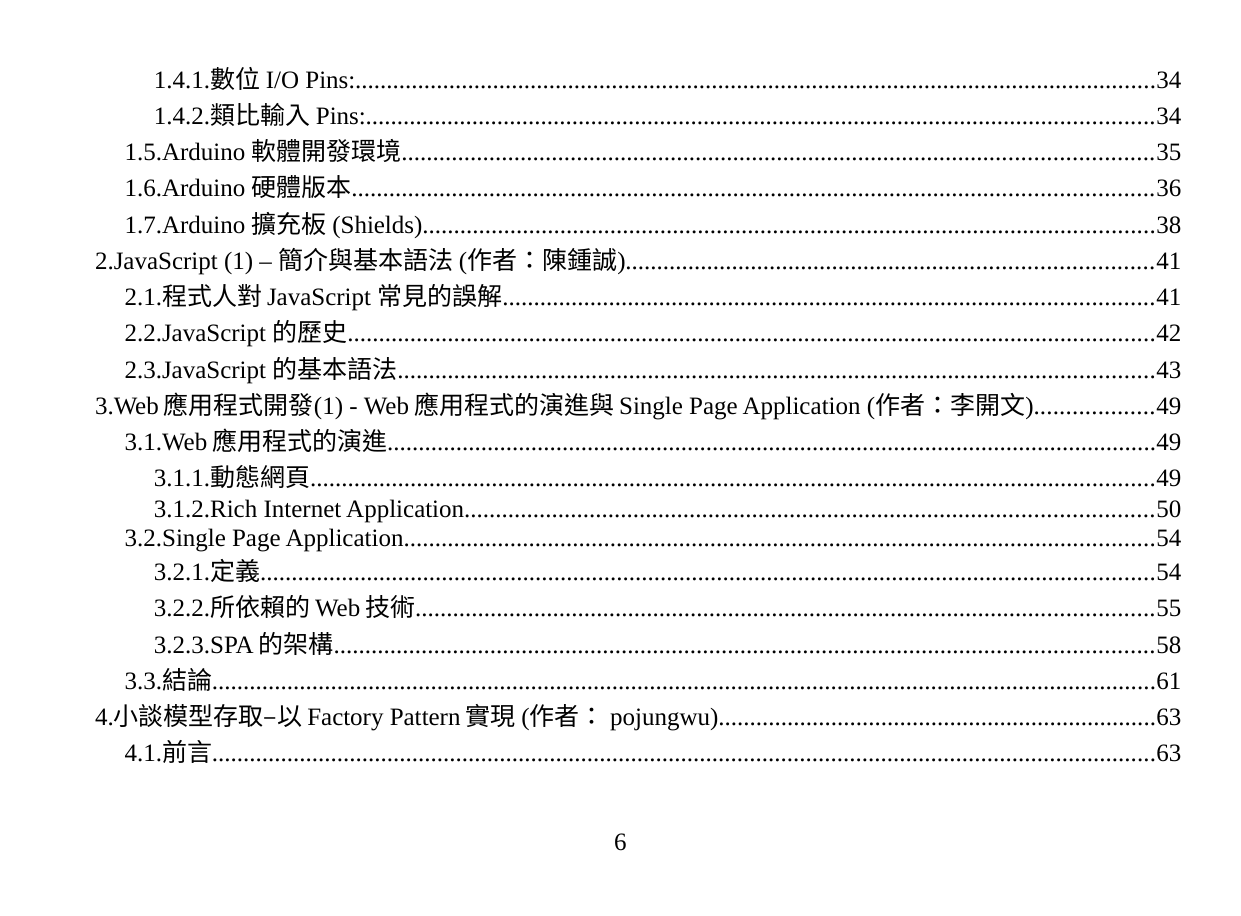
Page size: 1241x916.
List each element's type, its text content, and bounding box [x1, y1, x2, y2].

text 4.1.前言 63 [118, 733, 1181, 769]
text 2.2.JavaScript 的歷史 42 [118, 313, 1181, 349]
text 3.1.Web應用程式的演進 49 [118, 422, 1181, 458]
text 3.3.結論 61 [118, 660, 1181, 697]
text 4.小談模型存取–以Factory Pattern實現 (作者： pojungwu) 63 [88, 697, 1181, 733]
text 1.5.Arduino 軟體開發環境 35 [118, 132, 1181, 168]
text 3.1.2.Rich Internet Application 50 [147, 494, 1181, 523]
text 3.2.3.SPA的架構 58 [147, 624, 1181, 660]
text 2.3.JavaScript 的基本語法 43 [118, 349, 1181, 385]
text 1.6.Arduino 硬體版本 36 [118, 168, 1181, 204]
text 3.2.1.定義 54 [147, 552, 1181, 588]
text 1.4.2.類比輸入 Pins: 34 [147, 95, 1181, 132]
text 1.4.1.數位 I/O Pins: 34 [147, 59, 1181, 95]
text 3.2.2.所依賴的Web技術 55 [147, 588, 1181, 624]
text 1.7.Arduino 擴充板 (Shields) 38 [118, 204, 1181, 240]
text 3.2.Single Page Application 54 [118, 523, 1181, 552]
text 3.1.1.動態網頁 49 [147, 458, 1181, 494]
text 2.JavaScript (1) – 簡介與基本語法 (作者：陳鍾誠) 41 [88, 240, 1181, 277]
text 3.Web應用程式開發(1) - Web應用程式的演進與Single Page Application (作者：李開文) 49 [88, 385, 1181, 422]
text 2.1.程式人對JavaScript 常見的誤解 41 [118, 277, 1181, 313]
